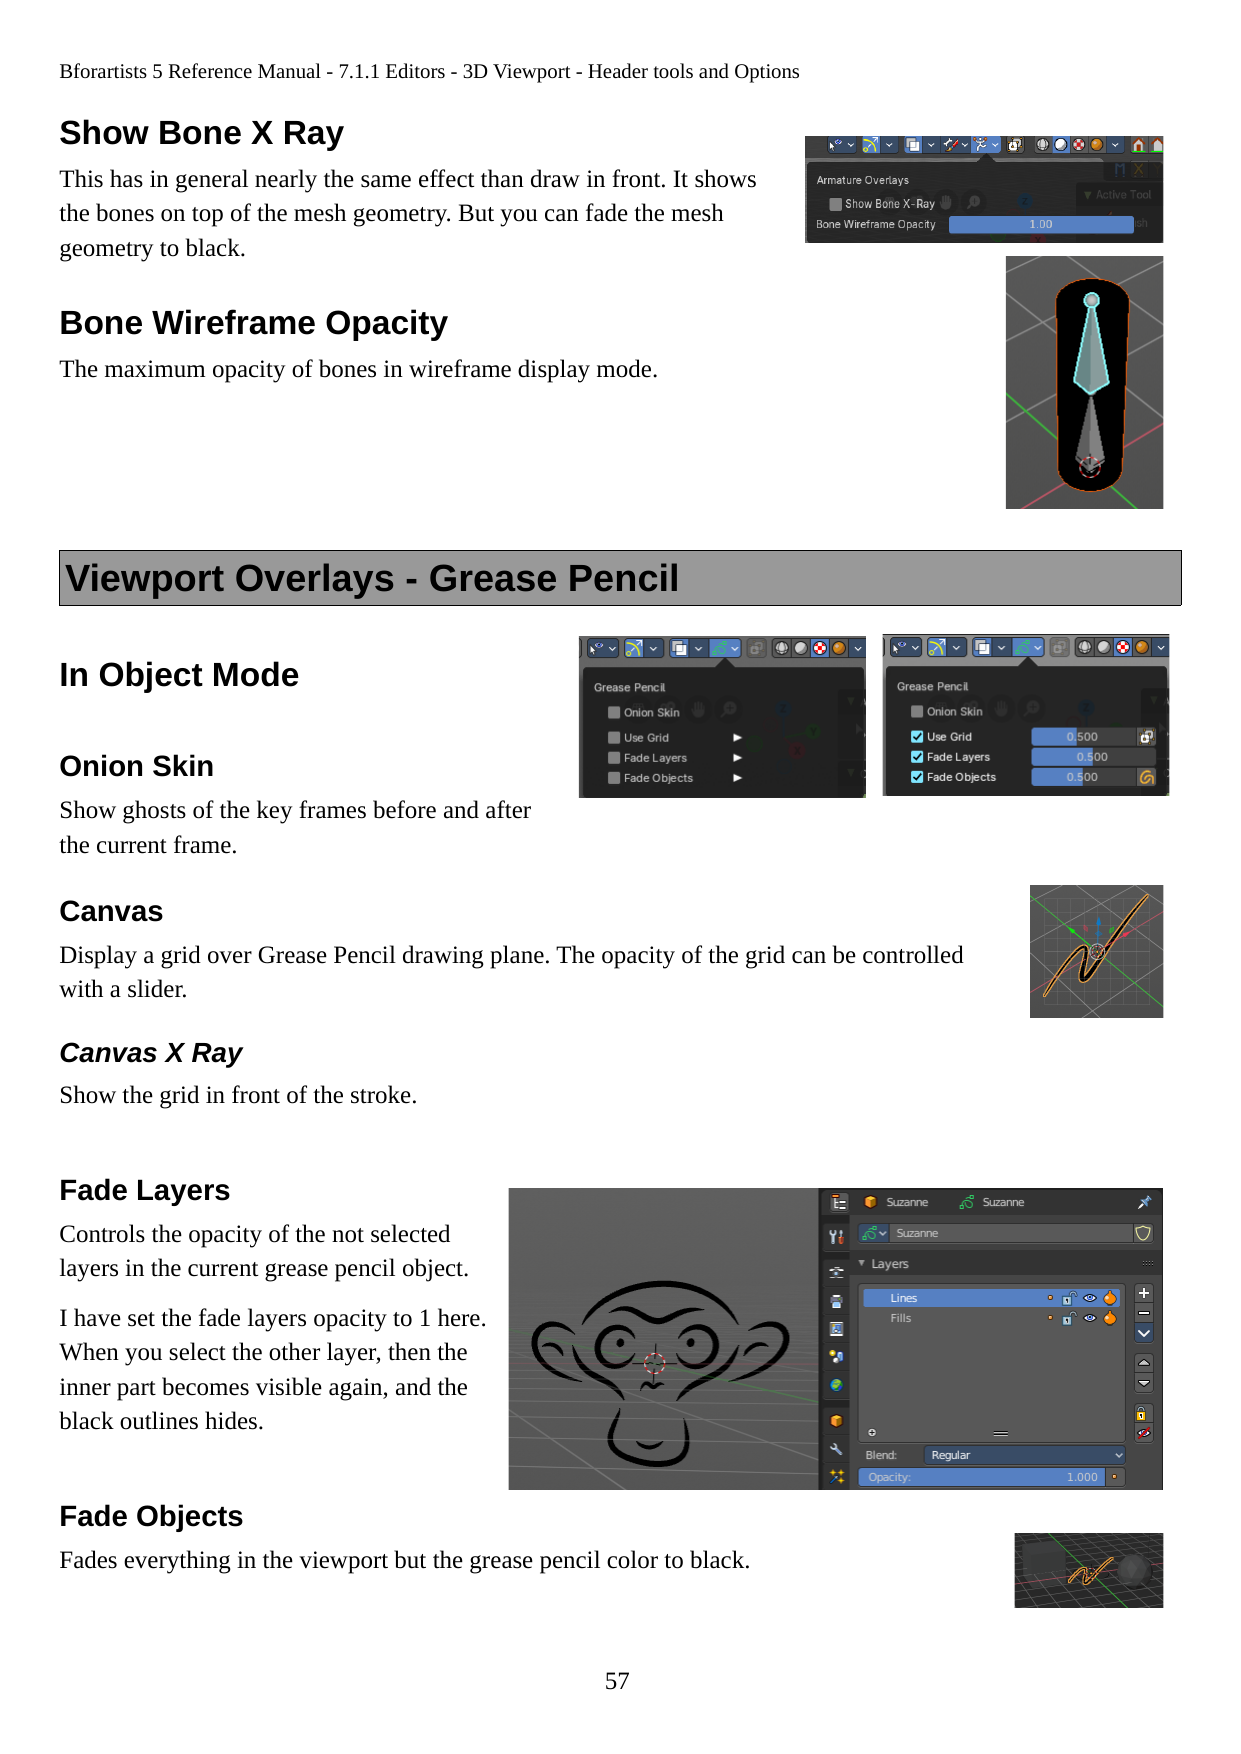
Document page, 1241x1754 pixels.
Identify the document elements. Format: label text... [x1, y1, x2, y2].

table_header Viewport Overlays - Grease Pencil [60, 551, 1181, 605]
text I have set the fade layers opacity to 1 here. When you select the other layer, then the inner part becomes visible again, and the black outlines hides. [59, 1303, 508, 1435]
text Fades everything in the viewport but the grease pencil color to black. [59, 1545, 1014, 1573]
subtitle Fade Objects [59, 1498, 1181, 1532]
subtitle Canvas [59, 894, 1030, 927]
subtitle Onion Skin [59, 749, 578, 783]
text Controls the opacity of the not selected layers in the current grease pencil object. [59, 1219, 508, 1282]
picture [882, 634, 1170, 796]
text Display a grid over Grease Pencil drawing plane. The opacity of the grid can be controlled with a slider. [59, 940, 1030, 1003]
subtitle [1164, 303, 1181, 341]
text The maximum opacity of bones in wireframe display mode. [59, 354, 1005, 382]
subtitle [1164, 894, 1181, 927]
text This has in general nearly the same effect than draw in front. It shows the bones on top of the mesh geometry. But you can fade the mesh geometry to black. [59, 164, 1181, 261]
picture [508, 1188, 1164, 1490]
text Show ghosts of the key frames before and after the current frame. [59, 796, 1181, 859]
picture [578, 636, 866, 798]
picture [805, 136, 1164, 243]
subtitle [1170, 749, 1181, 783]
subtitle [866, 749, 882, 783]
picture [1005, 256, 1164, 509]
subtitle Fade Layers [59, 1173, 1181, 1207]
subtitle Bone Wireframe Opacity [59, 303, 1005, 341]
subtitle Show Bone X Ray [59, 113, 1181, 151]
text Show the grid in front of the stroke. [59, 1080, 1181, 1109]
subtitle In Object Mode [59, 655, 578, 693]
picture [1030, 885, 1164, 1018]
subtitle Canvas X Ray [59, 1036, 1181, 1068]
subtitle [866, 655, 882, 693]
subtitle [1170, 655, 1181, 693]
picture [1014, 1533, 1164, 1608]
